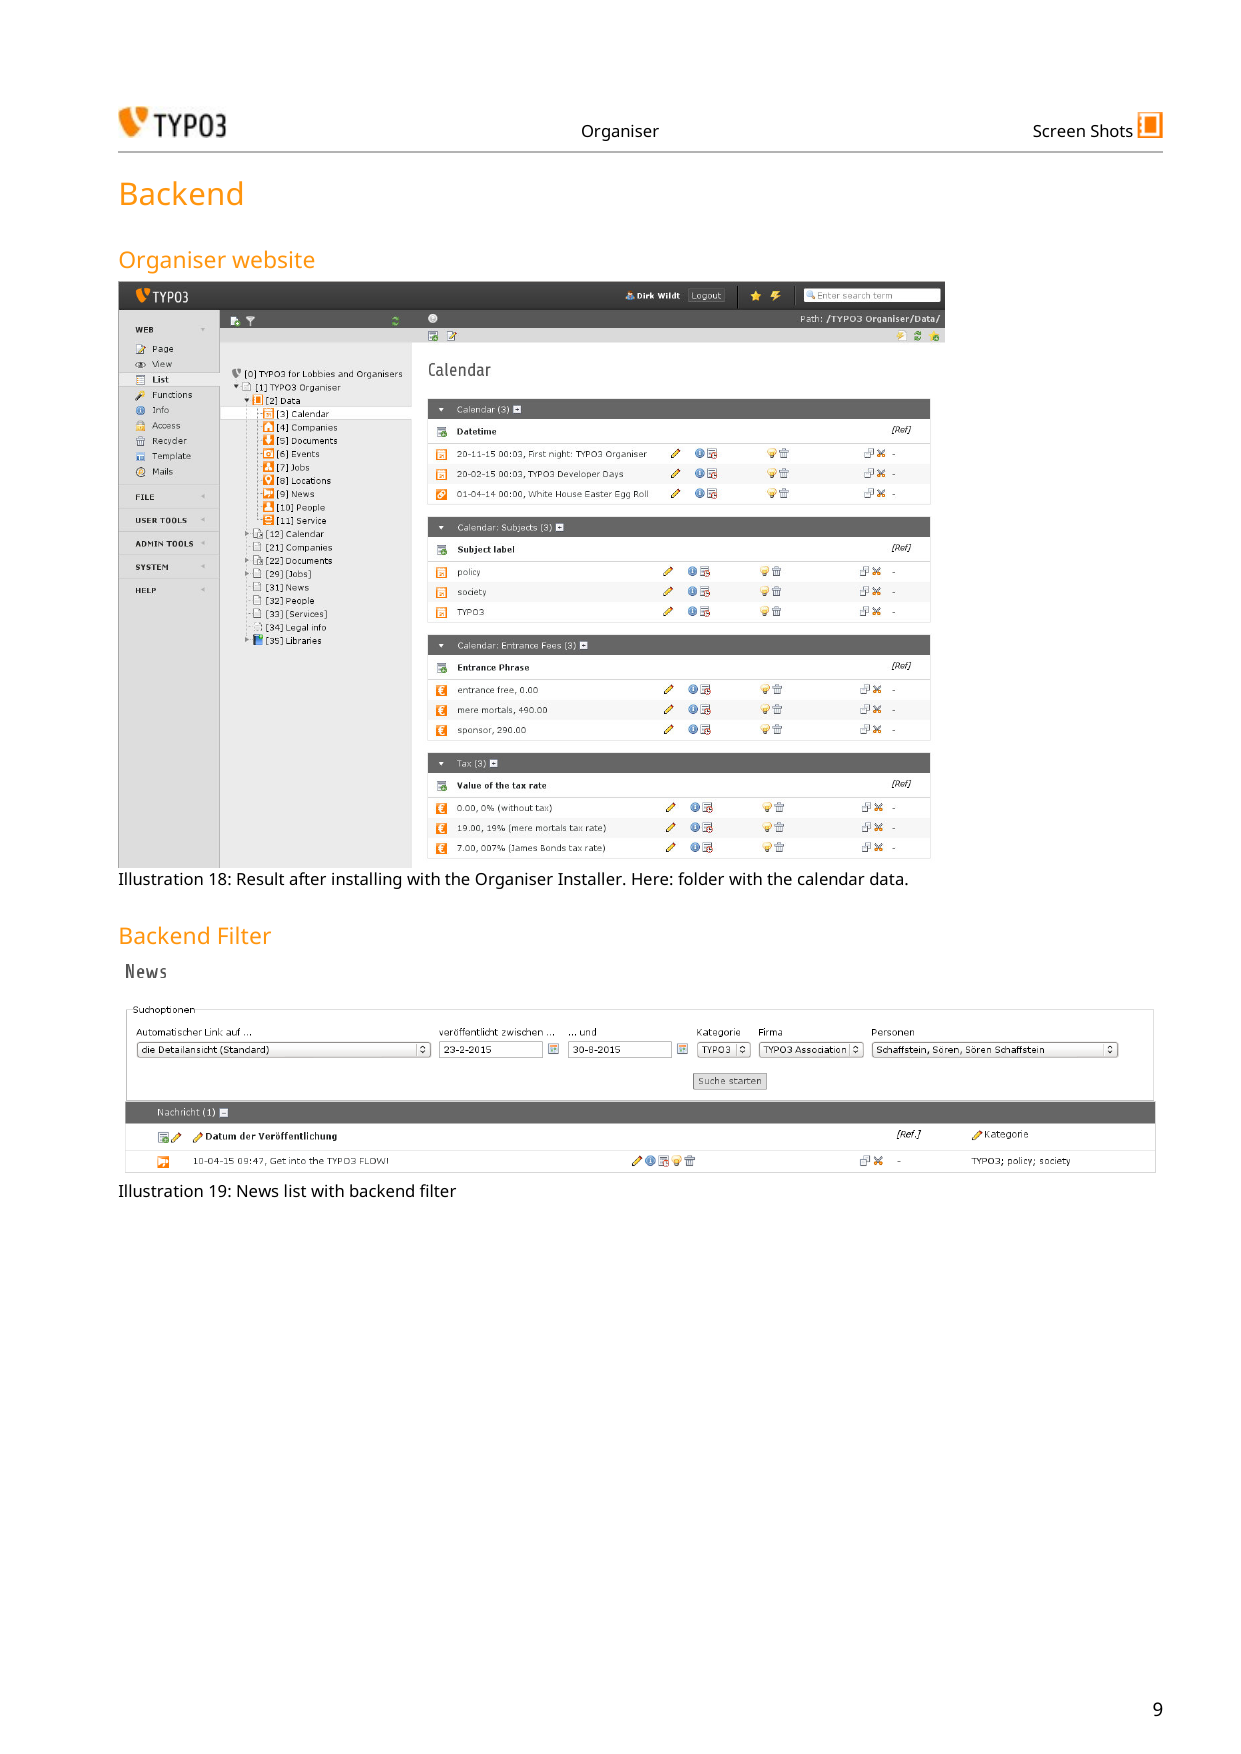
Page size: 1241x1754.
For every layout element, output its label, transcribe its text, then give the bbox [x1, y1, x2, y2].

picture [118, 106, 227, 138]
picture [1137, 112, 1163, 138]
text Illustration 18: Result after installing with the Organiser Installer. Here: folder with the calendar data. [118, 868, 945, 890]
subtitle Organiser website [118, 244, 1163, 275]
picture [118, 956, 1164, 1180]
picture [118, 281, 945, 868]
text Illustration 19: News list with backend filter [118, 1180, 1163, 1202]
subtitle Backend Filter [118, 919, 1163, 951]
subtitle Backend [118, 172, 1163, 215]
